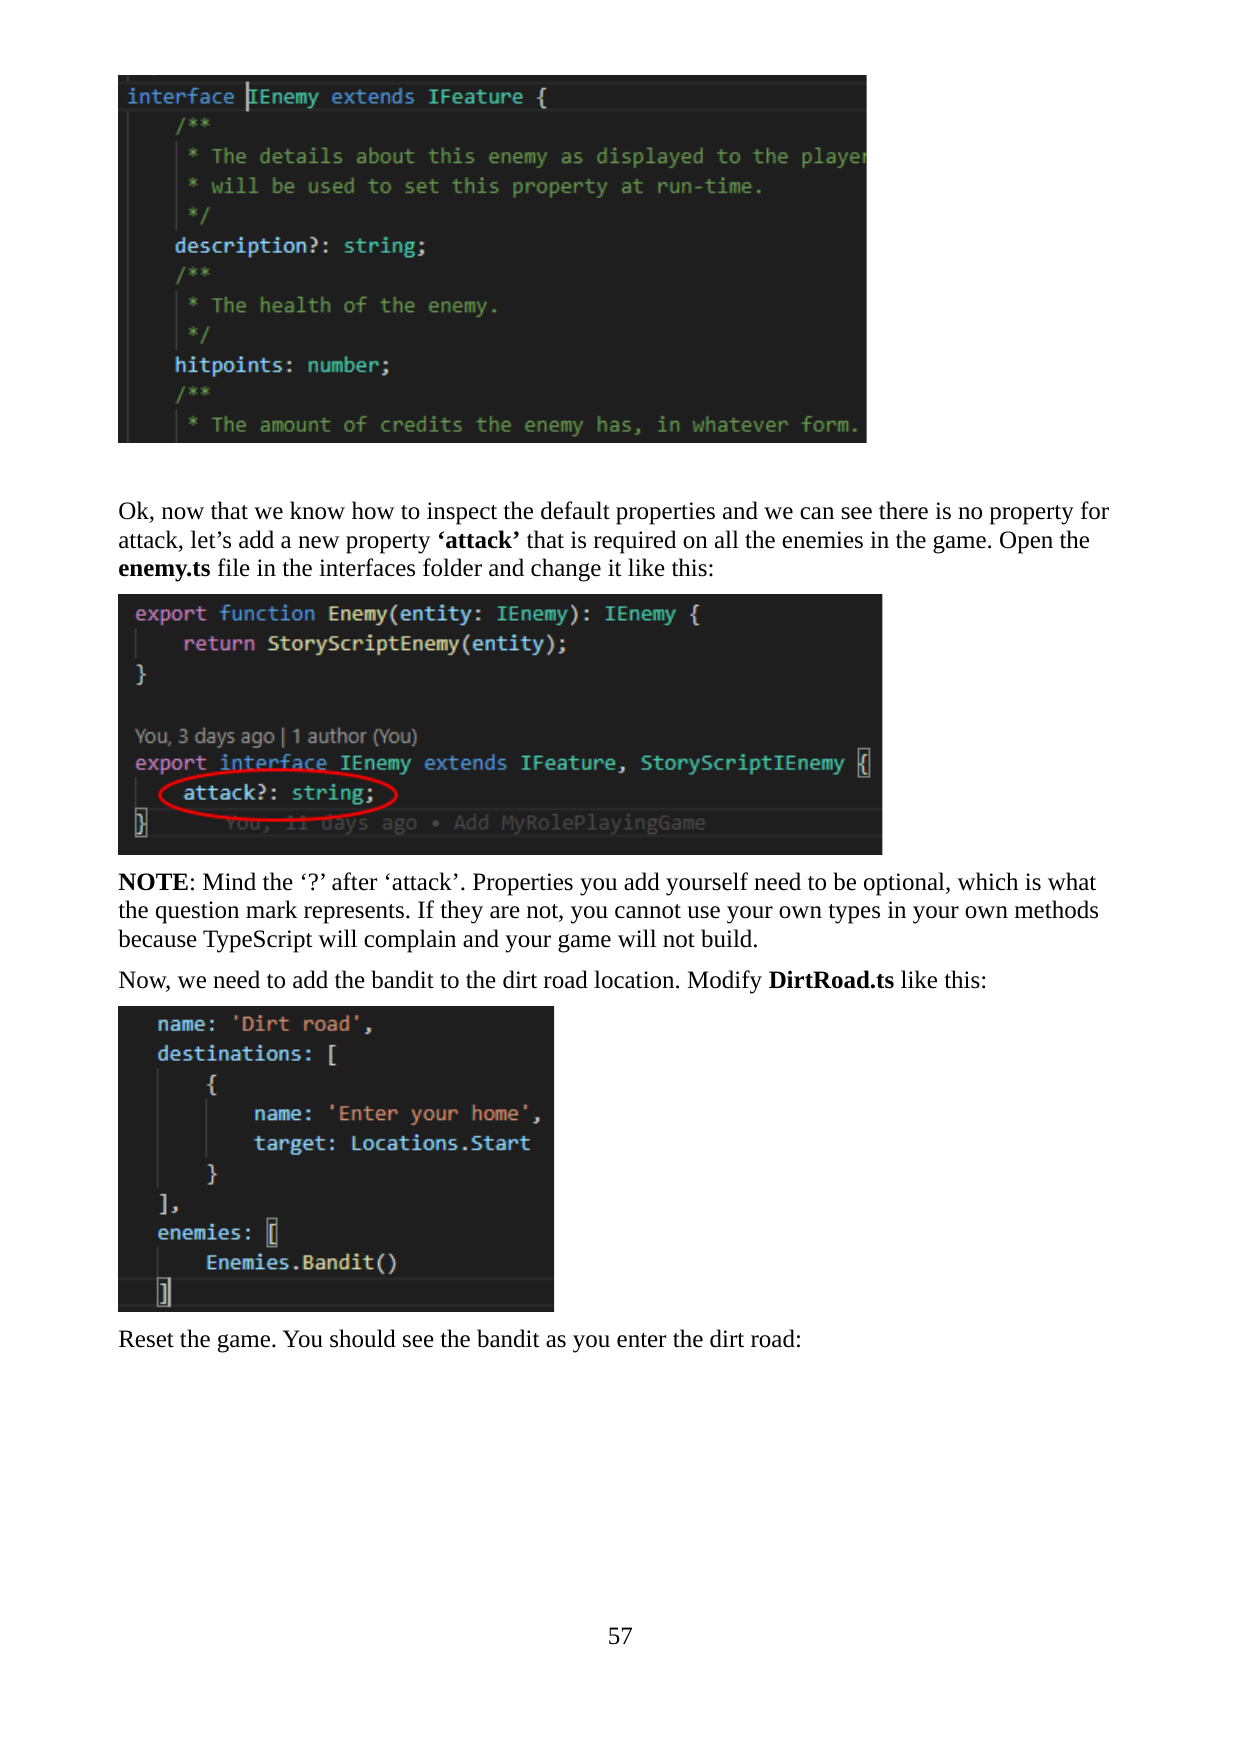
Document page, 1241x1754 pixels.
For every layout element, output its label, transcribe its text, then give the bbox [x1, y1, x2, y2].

text NOTE: Mind the ‘?’ after ‘attack’. Properties you add yourself need to be optional, which is what the question mark represents. If they are not, you cannot use your own types in your own methods because TypeScript will complain and your game will not build. [118, 867, 1122, 953]
text Reset the game. You should see the bandit as you enter the dirt road: [118, 1324, 1122, 1353]
text Now, we need to add the bandit to the dirt road location. Modify DirtRoad.ts like this: [118, 966, 1122, 994]
text Ok, now that we know how to inspect the default properties and we can see there is no property for attack, let’s add a new property ‘attack’ that is required on all the enemies in the game. Open the enemy.ts file in the interfaces folder and change it like this: [118, 496, 1122, 582]
